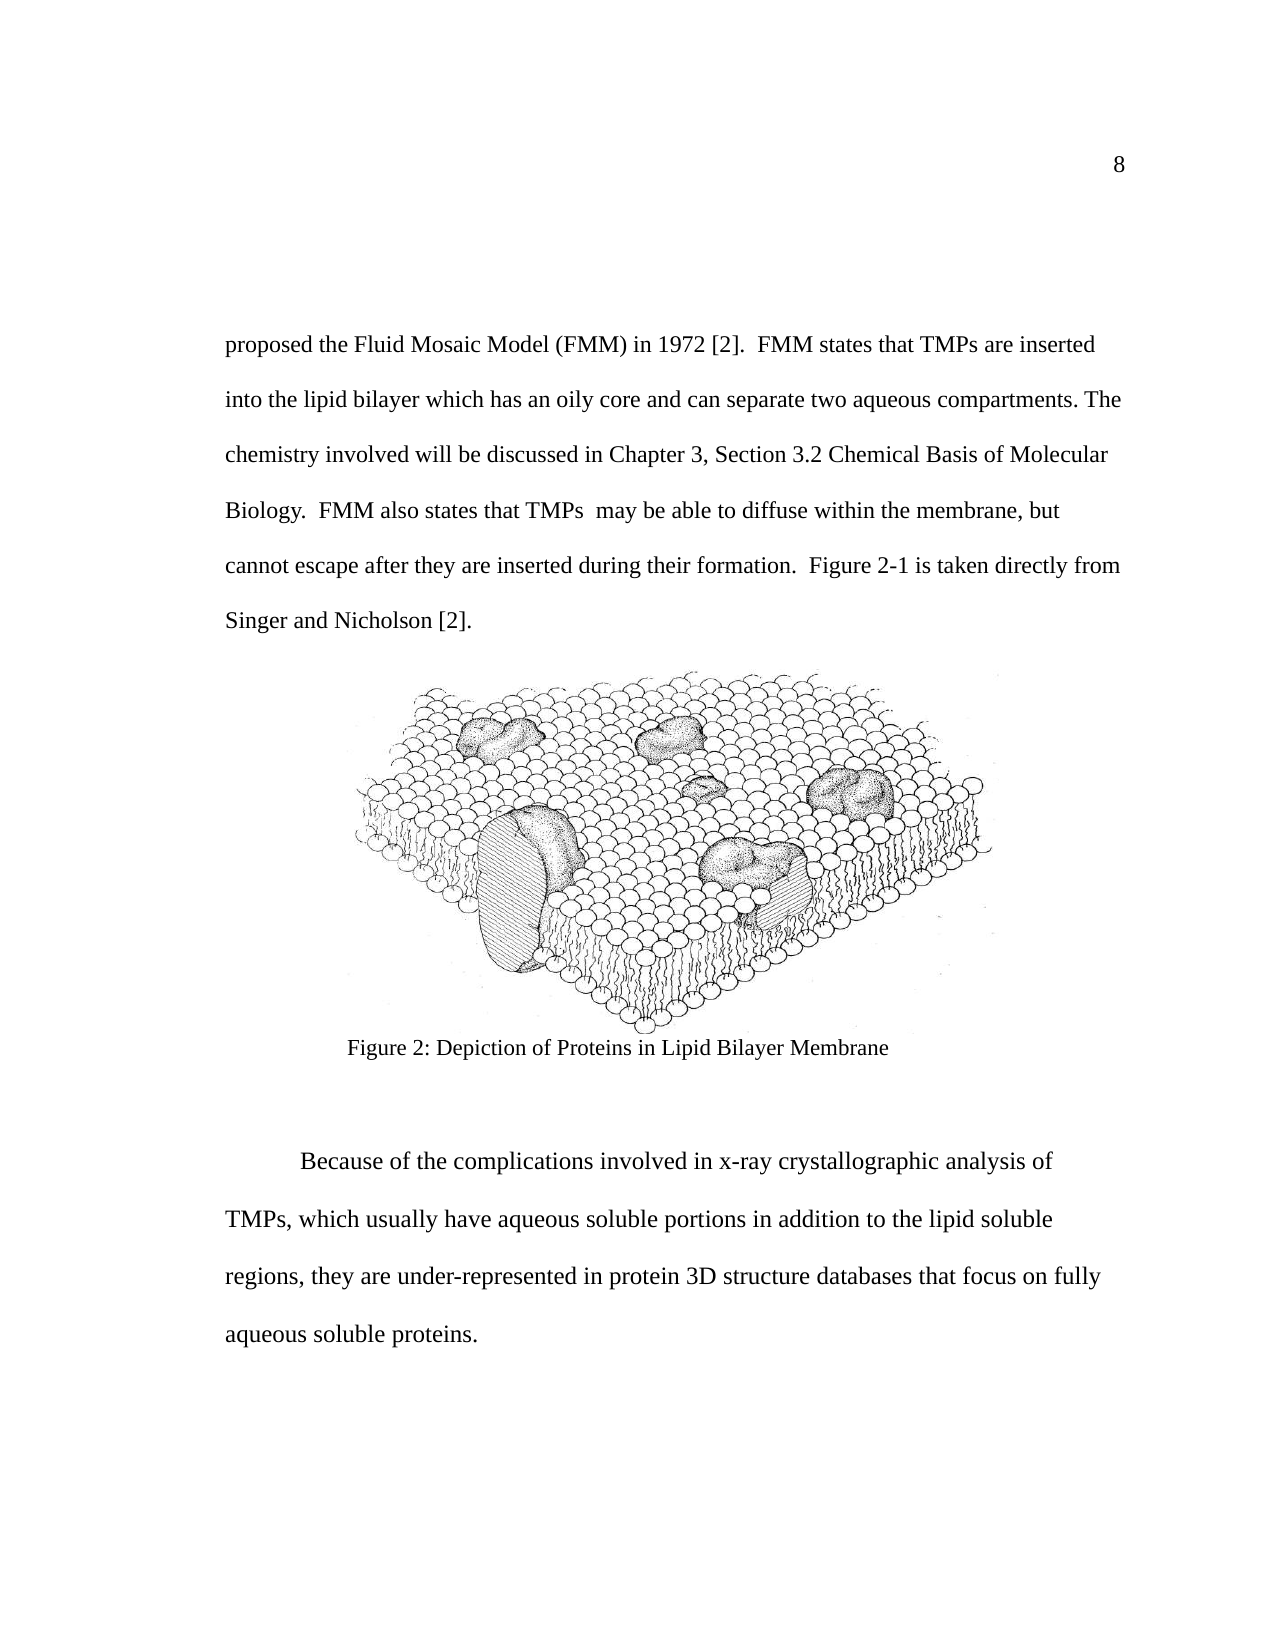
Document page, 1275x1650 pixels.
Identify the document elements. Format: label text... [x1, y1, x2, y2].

text Because of the complications involved in x-ray crystallographic analysis of TMPs, which usually have aqueous soluble portions in addition to the lipid soluble regions, they are under-represented in protein 3D structure databases that focus on fully aqueous soluble proteins. [225, 1146, 1125, 1347]
text proposed the Fluid Mosaic Model (FMM) in 1972 [2]. FMM states that TMPs are inserted into the lipid bilayer which has an oily core and can separate two aqueous compartments. The chemistry involved will be discussed in Chapter 3, Section 3.2 Chemical Basis of Molecular Biology. FMM also states that TMPs may be able to diffuse within the membrane, but cannot escape after they are inserted during their formation. Figure 2-1 is taken directly from Singer and Nicholson [2]. [225, 330, 1125, 634]
text Figure 2: Depiction of Proteins in Lipid Bilayer Membrane [347, 1034, 998, 1060]
picture [346, 669, 999, 1034]
